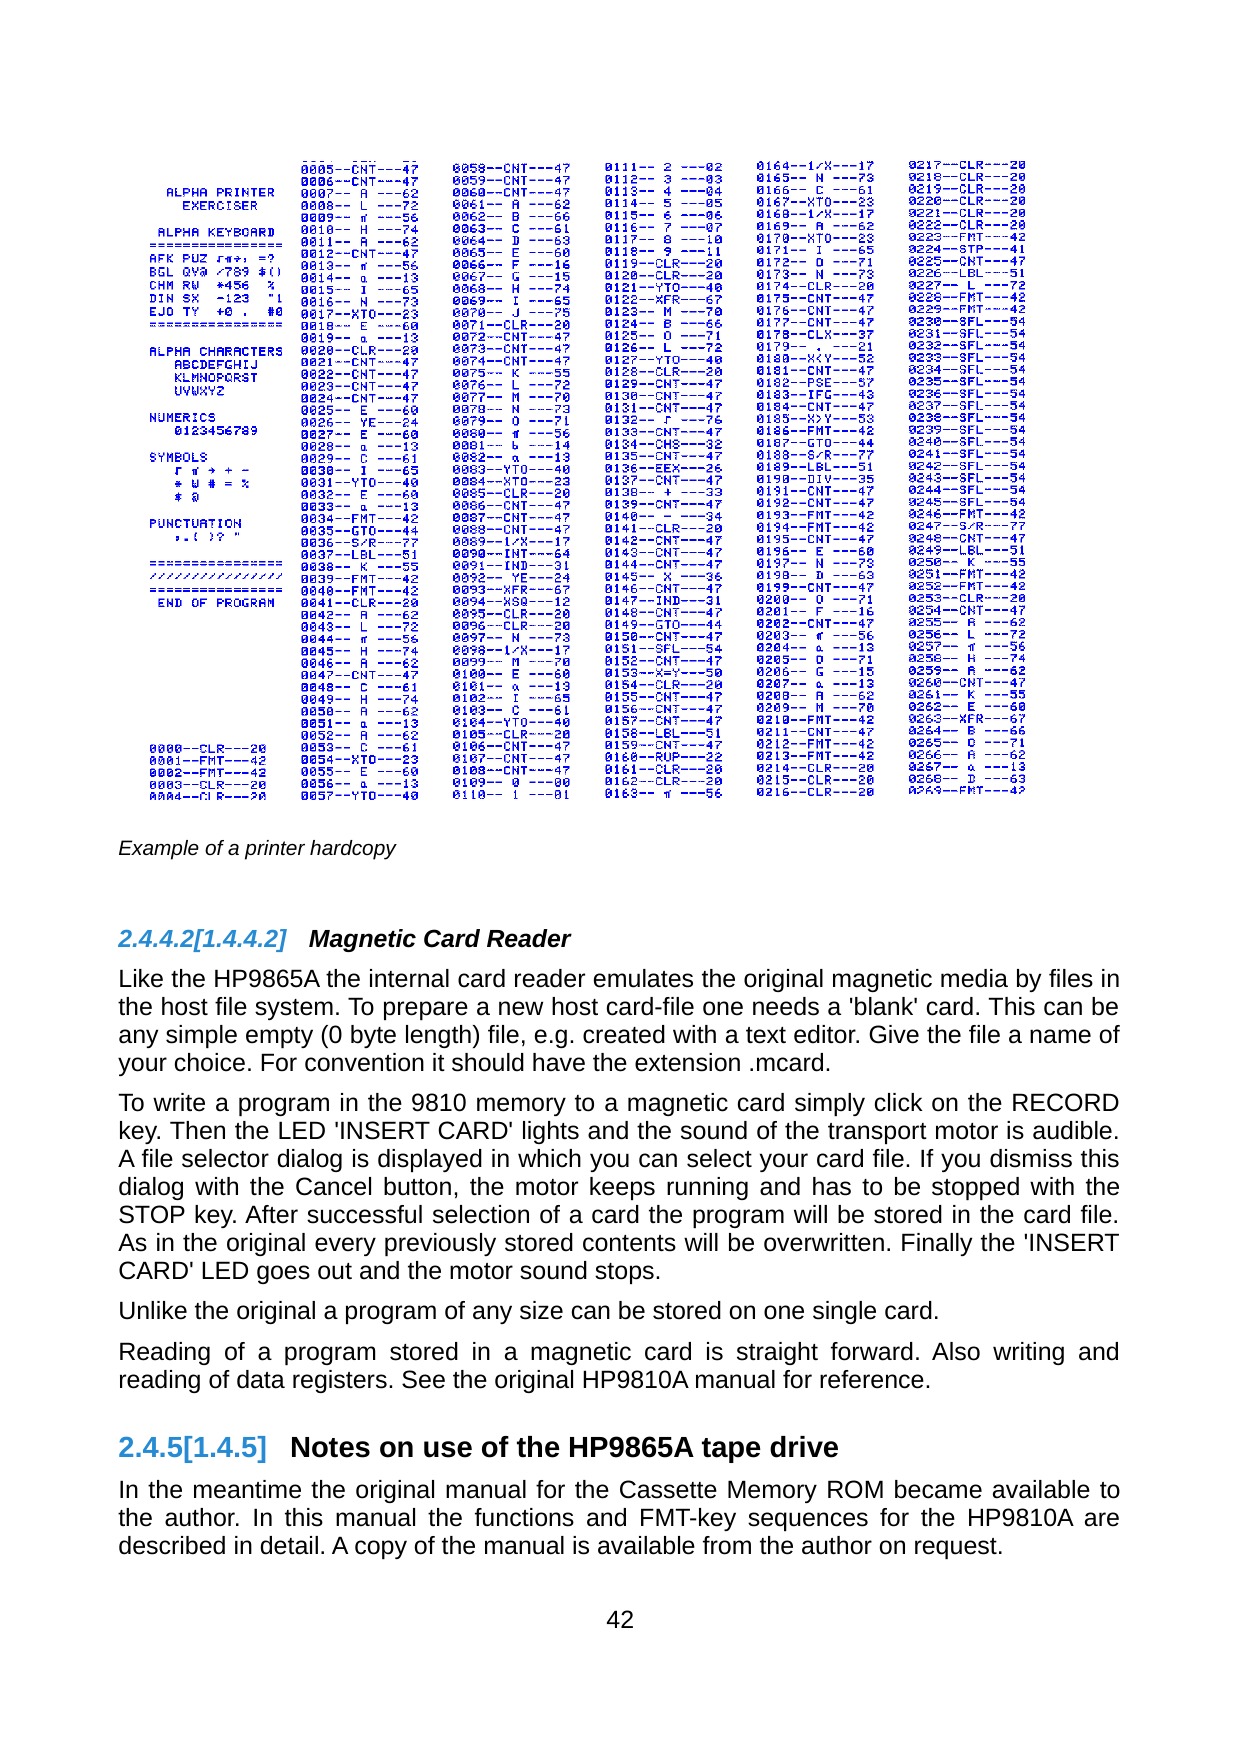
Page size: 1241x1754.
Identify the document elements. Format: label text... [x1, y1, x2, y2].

text Unlike the original a program of any size can be stored on one single card. [118, 1297, 1122, 1325]
text To write a program in the 9810 memory to a magnetic card simply click on the RECORD key. Then the LED 'INSERT CARD' lights and the sound of the transport motor is audible. A file selector dialog is displayed in which you can select your card file. If you dismiss this dialog with the Cancel button, the motor keeps running and has to be stopped with the STOP key. After successful selection of a card the program will be stored in the card file. As in the original every previously stored contents will be overwritten. Finally the 'INSERT CARD' LED goes out and the motor sound stops. [118, 1089, 1122, 1284]
text Example of a printer hardcopy [118, 837, 1122, 859]
subtitle Notes on use of the HP9865A tape drive [118, 1431, 1122, 1463]
text Reading of a program stored in a magnetic card is straight forward. Also writing and reading of data registers. See the original HP9810A manual for reference. [118, 1337, 1122, 1393]
text In the meantime the original manual for the Cassette Memory ROM became available to the author. In this manual the functions and FMT-key sequences for the HP9810A are described in detail. A copy of the manual is available from the author on request. [118, 1476, 1122, 1560]
subtitle Magnetic Card Reader [118, 925, 1122, 952]
text Like the HP9865A the internal card reader emulates the original magnetic media by files in the host file system. To prepare a new host card-file one needs a 'blank' card. This can be any simple empty (0 byte length) file, e.g. created with a text editor. Give the file a name of your choice. For convention it should have the extension .mcard. [118, 965, 1122, 1077]
